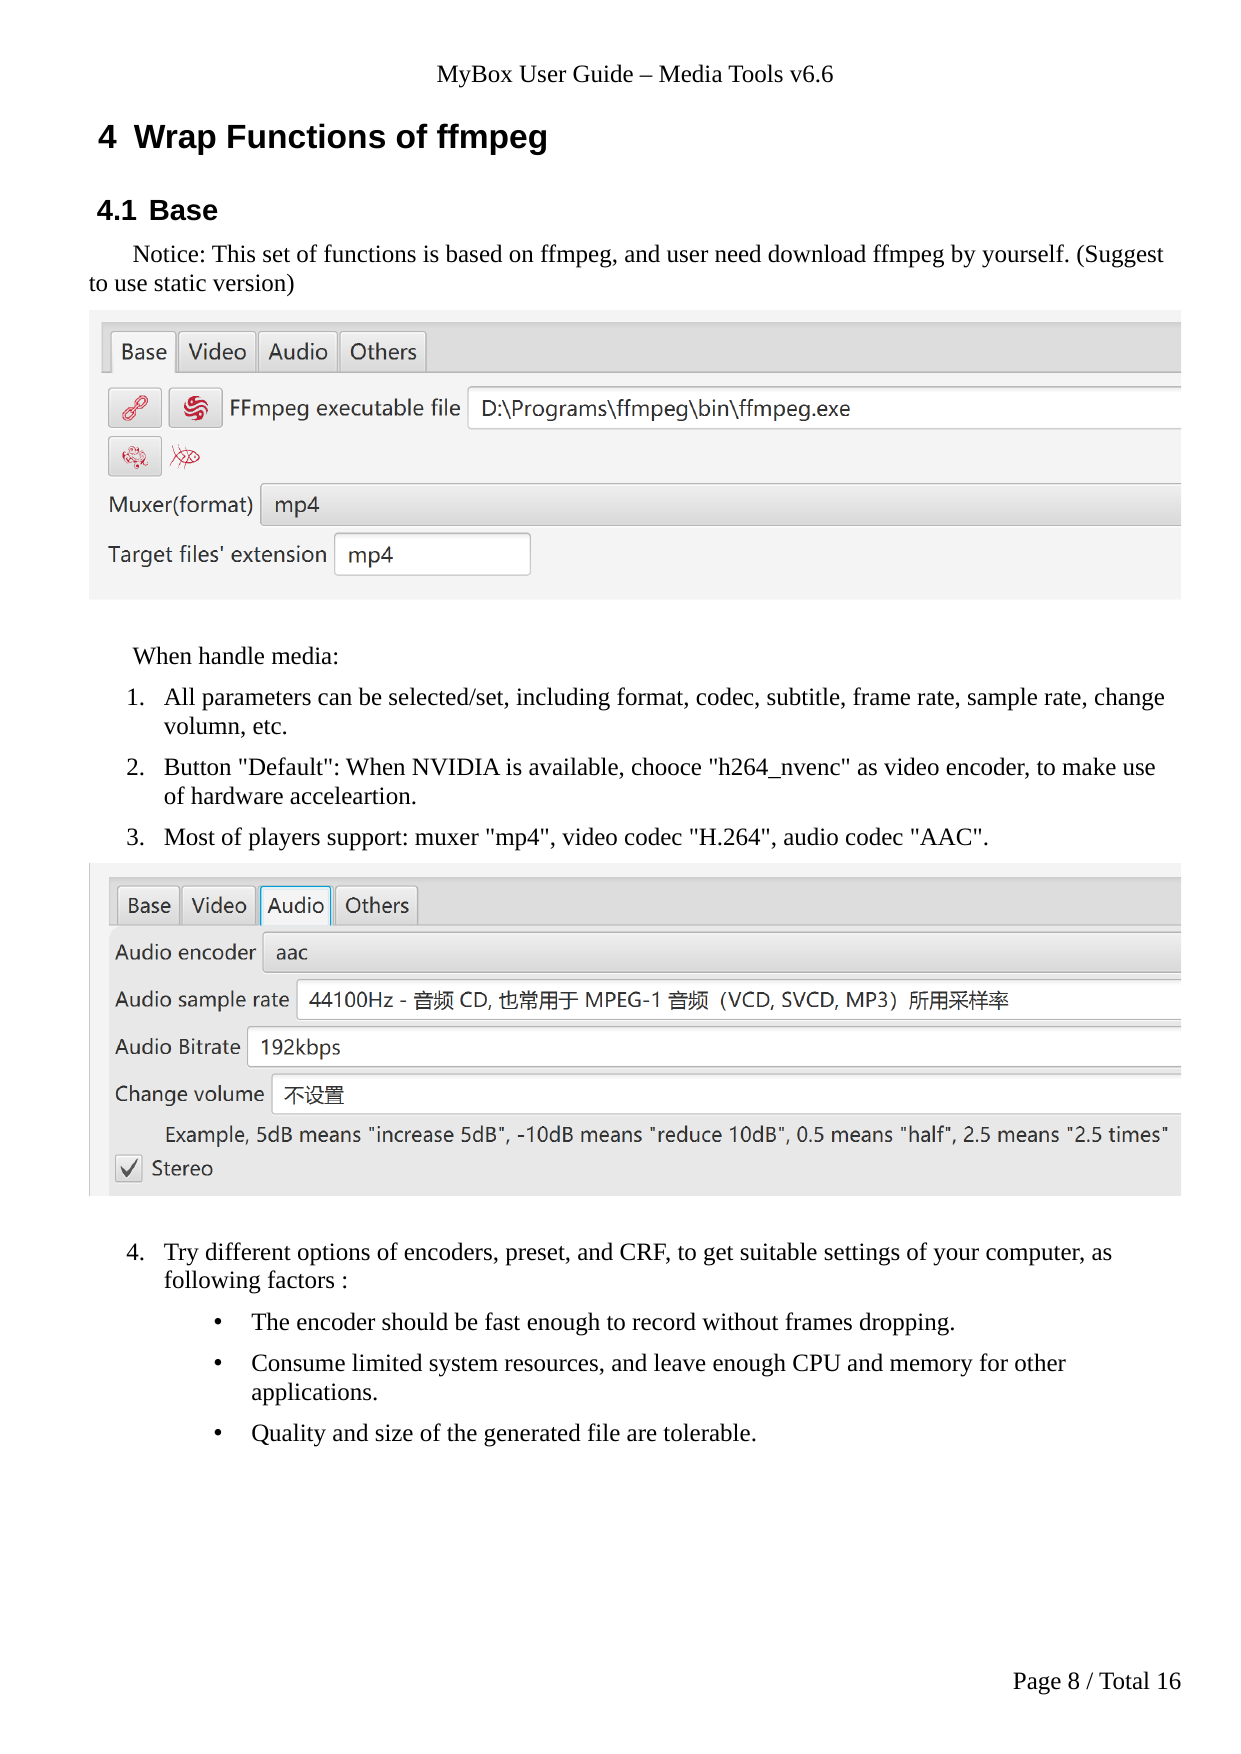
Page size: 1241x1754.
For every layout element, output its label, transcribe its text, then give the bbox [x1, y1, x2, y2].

picture [88, 309, 1182, 600]
list All parameters can be selected/set, including format, codec, subtitle, frame rate, sample rate, change volumn, etc. [126, 682, 1181, 740]
subtitle Wrap Functions of ffmpeg [88, 117, 1181, 156]
text Notice: This set of functions is based on ffmpeg, and user need download ffmpeg by yourself. (Suggest to use static version) [88, 239, 1181, 297]
list Button "Default": When NVIDIA is available, chooce "h264_nvenc" as video encoder, to make use of hardware acceleartion. [126, 752, 1181, 810]
picture [88, 863, 1182, 1196]
list Quality and size of the generated file are tolerable. [213, 1418, 1181, 1447]
subtitle Base [88, 193, 1181, 227]
text When handle media: [88, 641, 1181, 670]
list Consume limited system resources, and leave enough CPU and memory for other applications. [213, 1348, 1181, 1405]
list Try different options of encoders, preset, and CRF, to get suitable settings of your computer, as following factors : [126, 1237, 1181, 1294]
list The encoder should be fast enough to record without frames dropping. [213, 1307, 1181, 1335]
list Most of players support: muxer "mp4", video codec "H.264", audio codec "AAC". [126, 822, 1181, 851]
